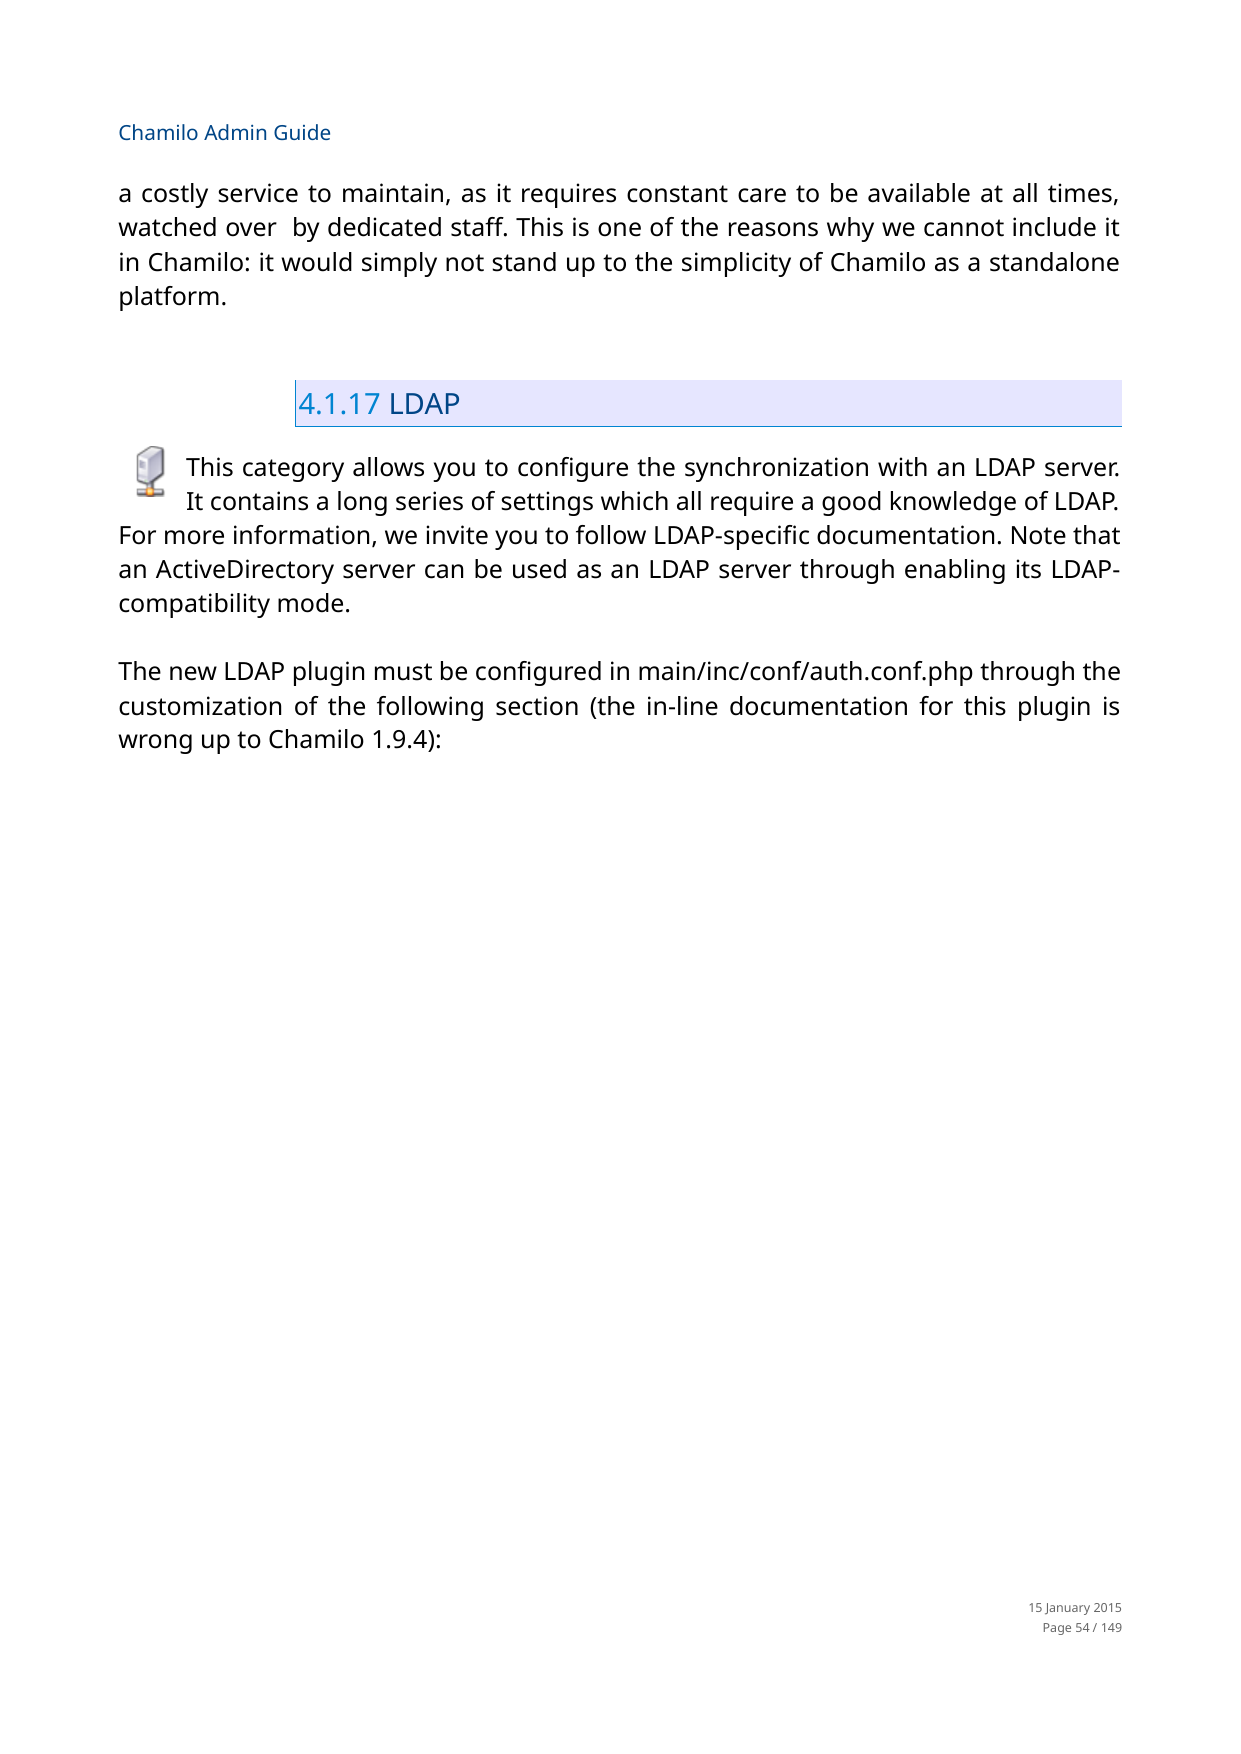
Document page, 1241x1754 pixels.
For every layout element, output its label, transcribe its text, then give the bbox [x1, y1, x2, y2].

text For more information, we invite you to follow LDAP-specific documentation. Note that an ActiveDirectory server can be used as an LDAP server through enabling its LDAP-compatibility mode. [118, 518, 1122, 620]
text The new LDAP plugin must be configured in main/inc/conf/auth.conf.php through the customization of the following section (the in-line documentation for this plugin is wrong up to Chamilo 1.9.4): [118, 654, 1122, 756]
text a costly service to maintain, as it requires constant care to be available at all times, watched over by dedicated staff. This is one of the reasons why we cannot include it in Chamilo: it would simply not stand up to the simplicity of Chamilo as a standalone platform. [118, 176, 1122, 312]
subtitle LDAP [296, 380, 1122, 426]
picture [124, 446, 174, 497]
text This category allows you to configure the synchronization with an LDAP server. It contains a long series of settings which all require a good knowledge of LDAP. [118, 450, 1122, 518]
